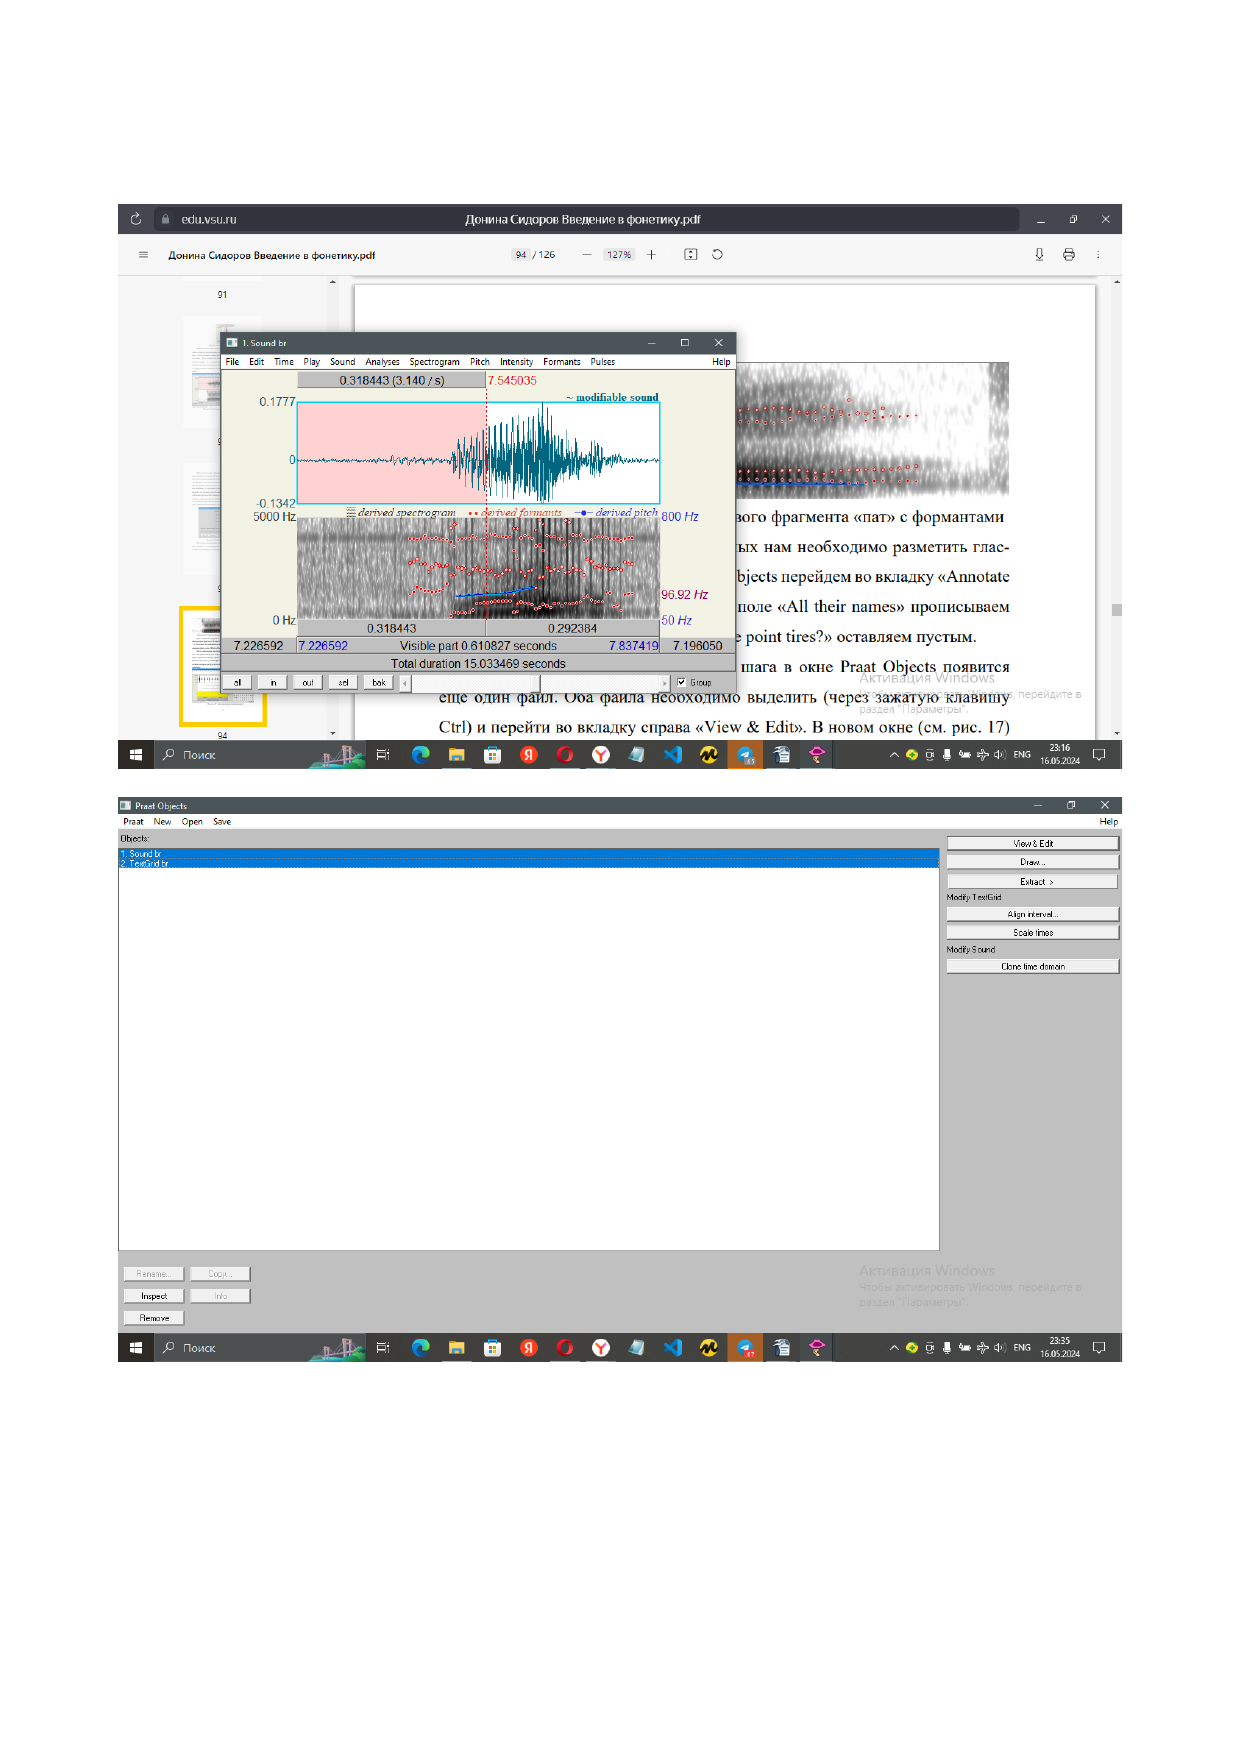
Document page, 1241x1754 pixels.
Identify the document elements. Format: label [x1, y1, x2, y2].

picture [118, 204, 1123, 769]
picture [118, 797, 1123, 1362]
